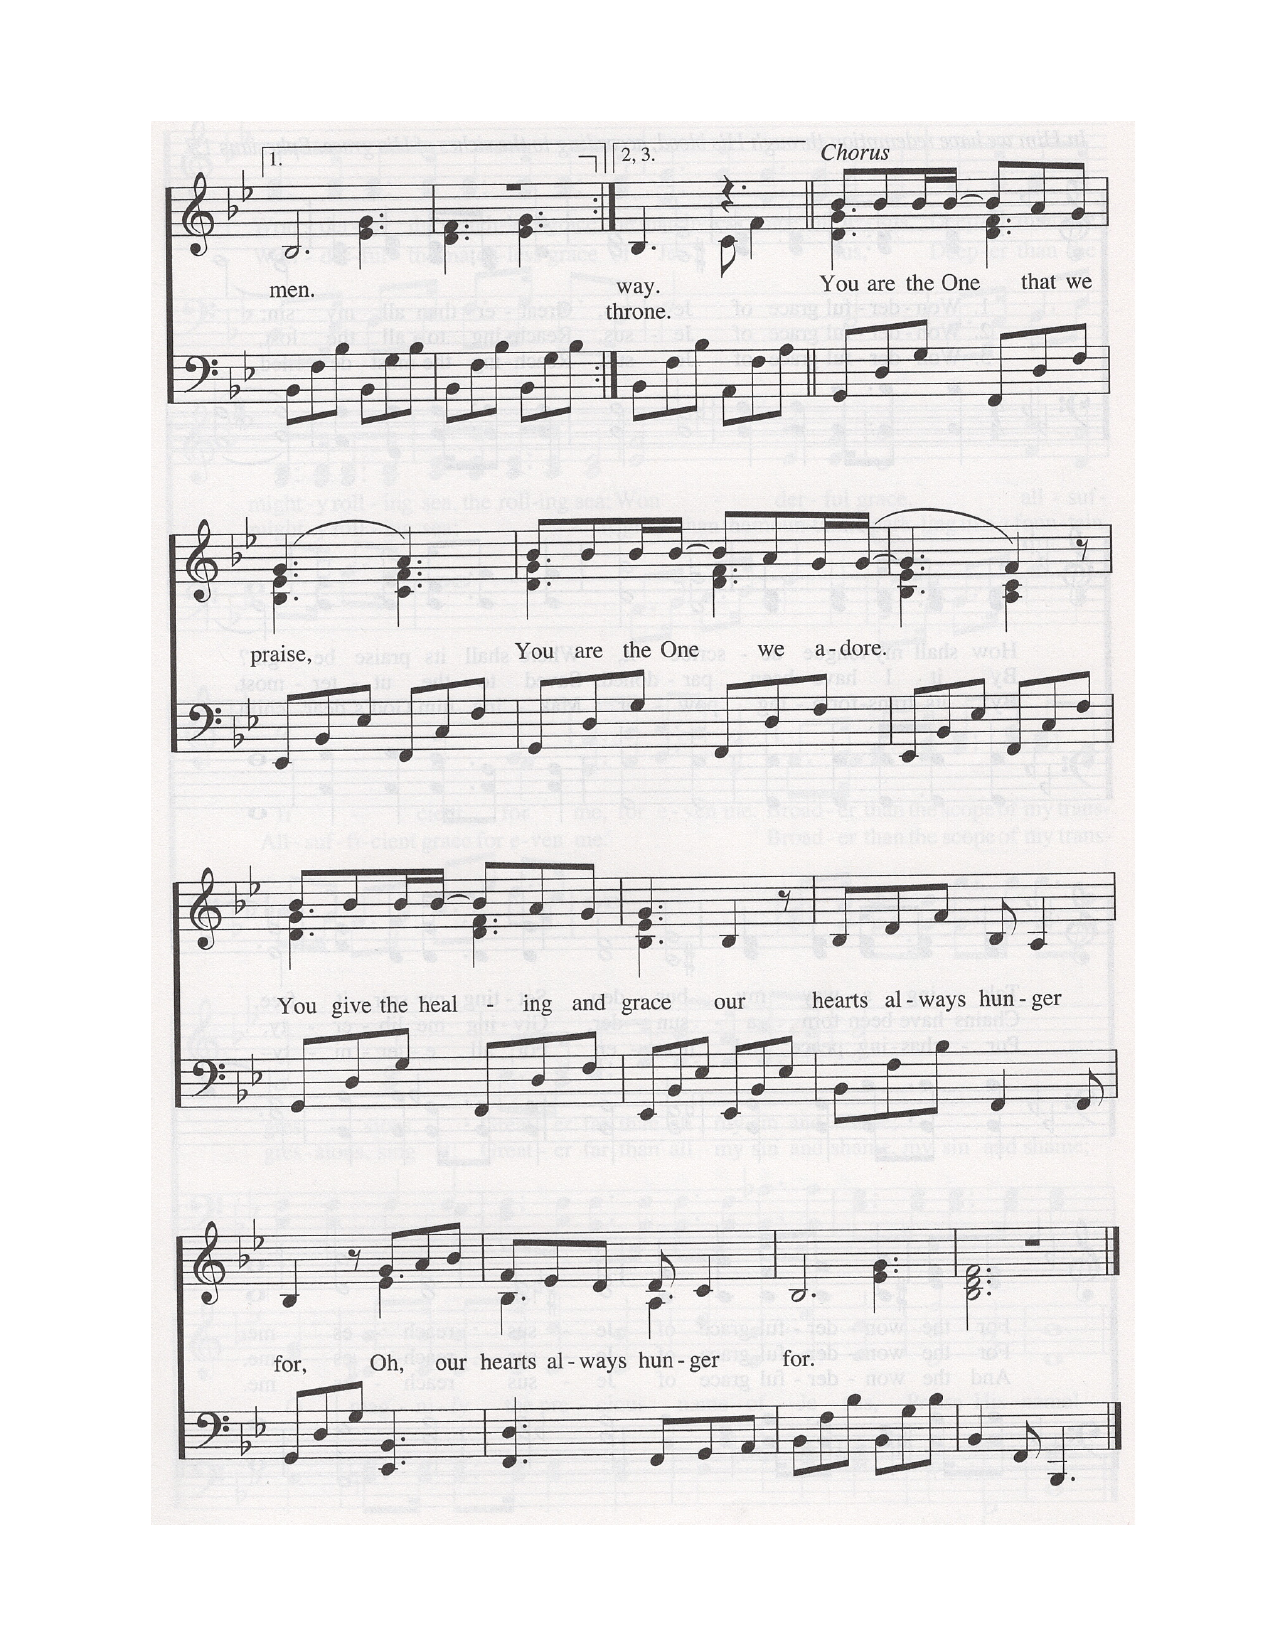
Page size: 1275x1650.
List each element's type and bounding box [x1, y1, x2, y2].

picture [151, 638, 1084, 1525]
